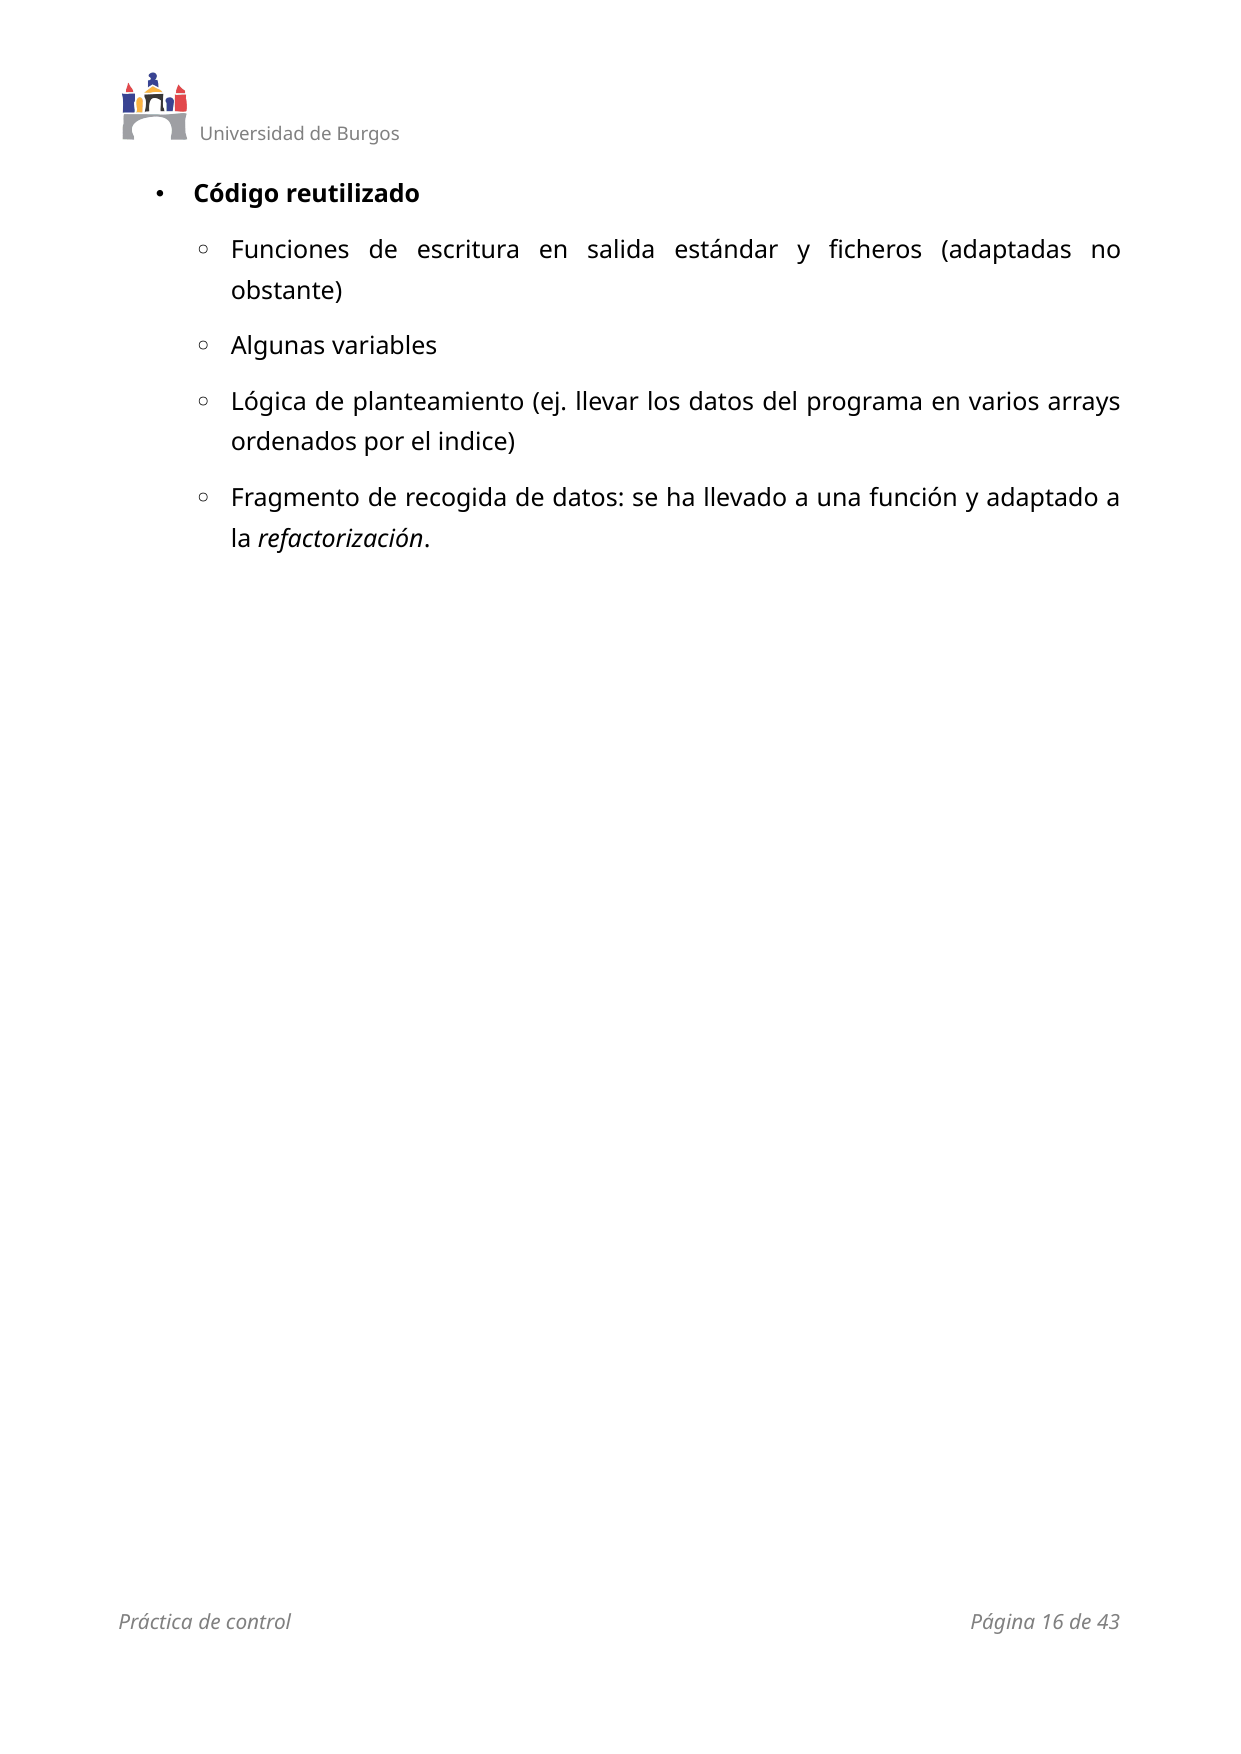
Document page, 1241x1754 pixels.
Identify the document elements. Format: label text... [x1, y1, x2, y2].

list Fragmento de recogida de datos: se ha llevado a una función y adaptado a la refactorización. [193, 479, 1122, 554]
list Lógica de planteamiento (ej. llevar los datos del programa en varios arrays ordenados por el indice) [193, 383, 1122, 458]
list Funciones de escritura en salida estándar y ficheros (adaptadas no obstante) [193, 231, 1122, 306]
list Código reutilizado [156, 176, 1122, 210]
picture [117, 72, 189, 142]
list Algunas variables [193, 328, 1122, 362]
